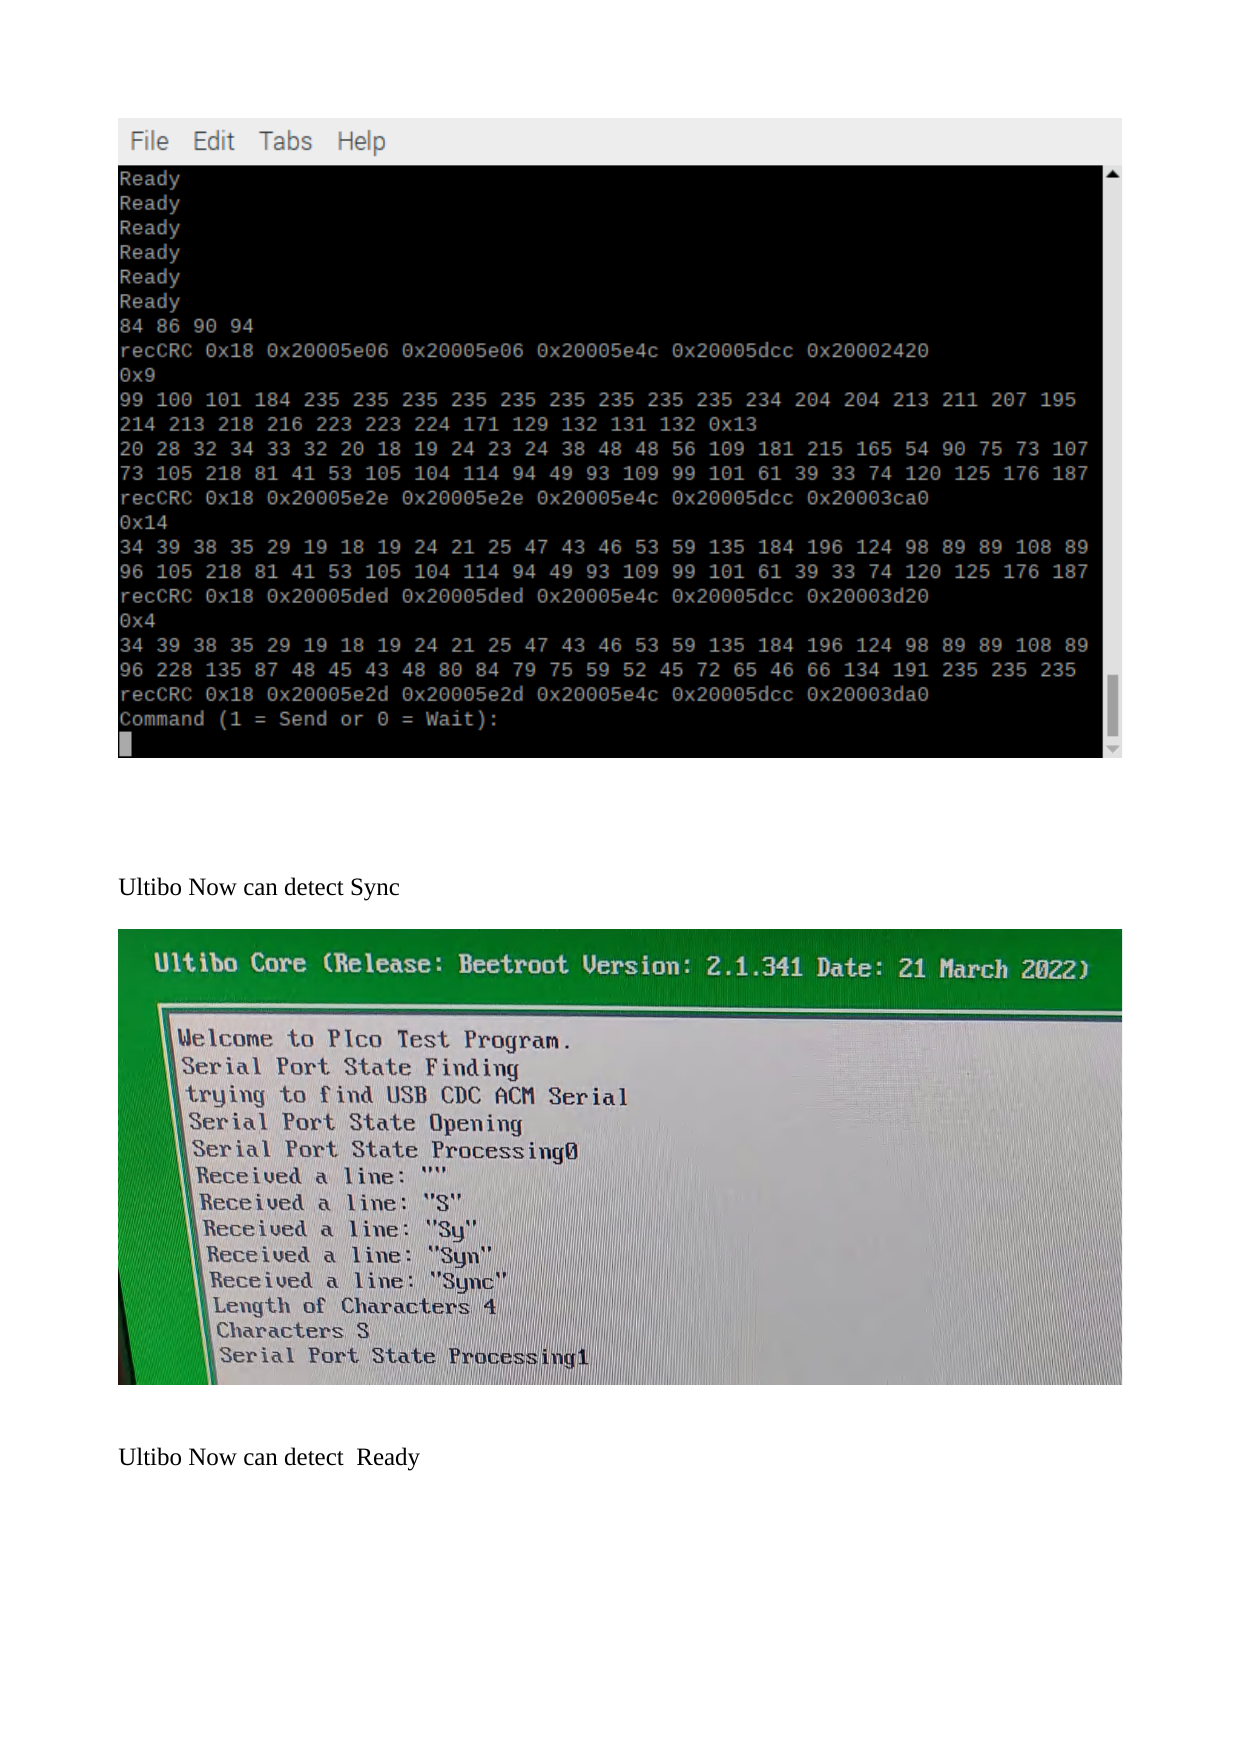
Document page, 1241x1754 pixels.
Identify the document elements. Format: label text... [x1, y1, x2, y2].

picture [118, 929, 1123, 1385]
text Ultibo Now can detect Ready [118, 1442, 1122, 1471]
picture [118, 118, 1123, 758]
text Ultibo Now can detect Sync [118, 872, 1122, 901]
